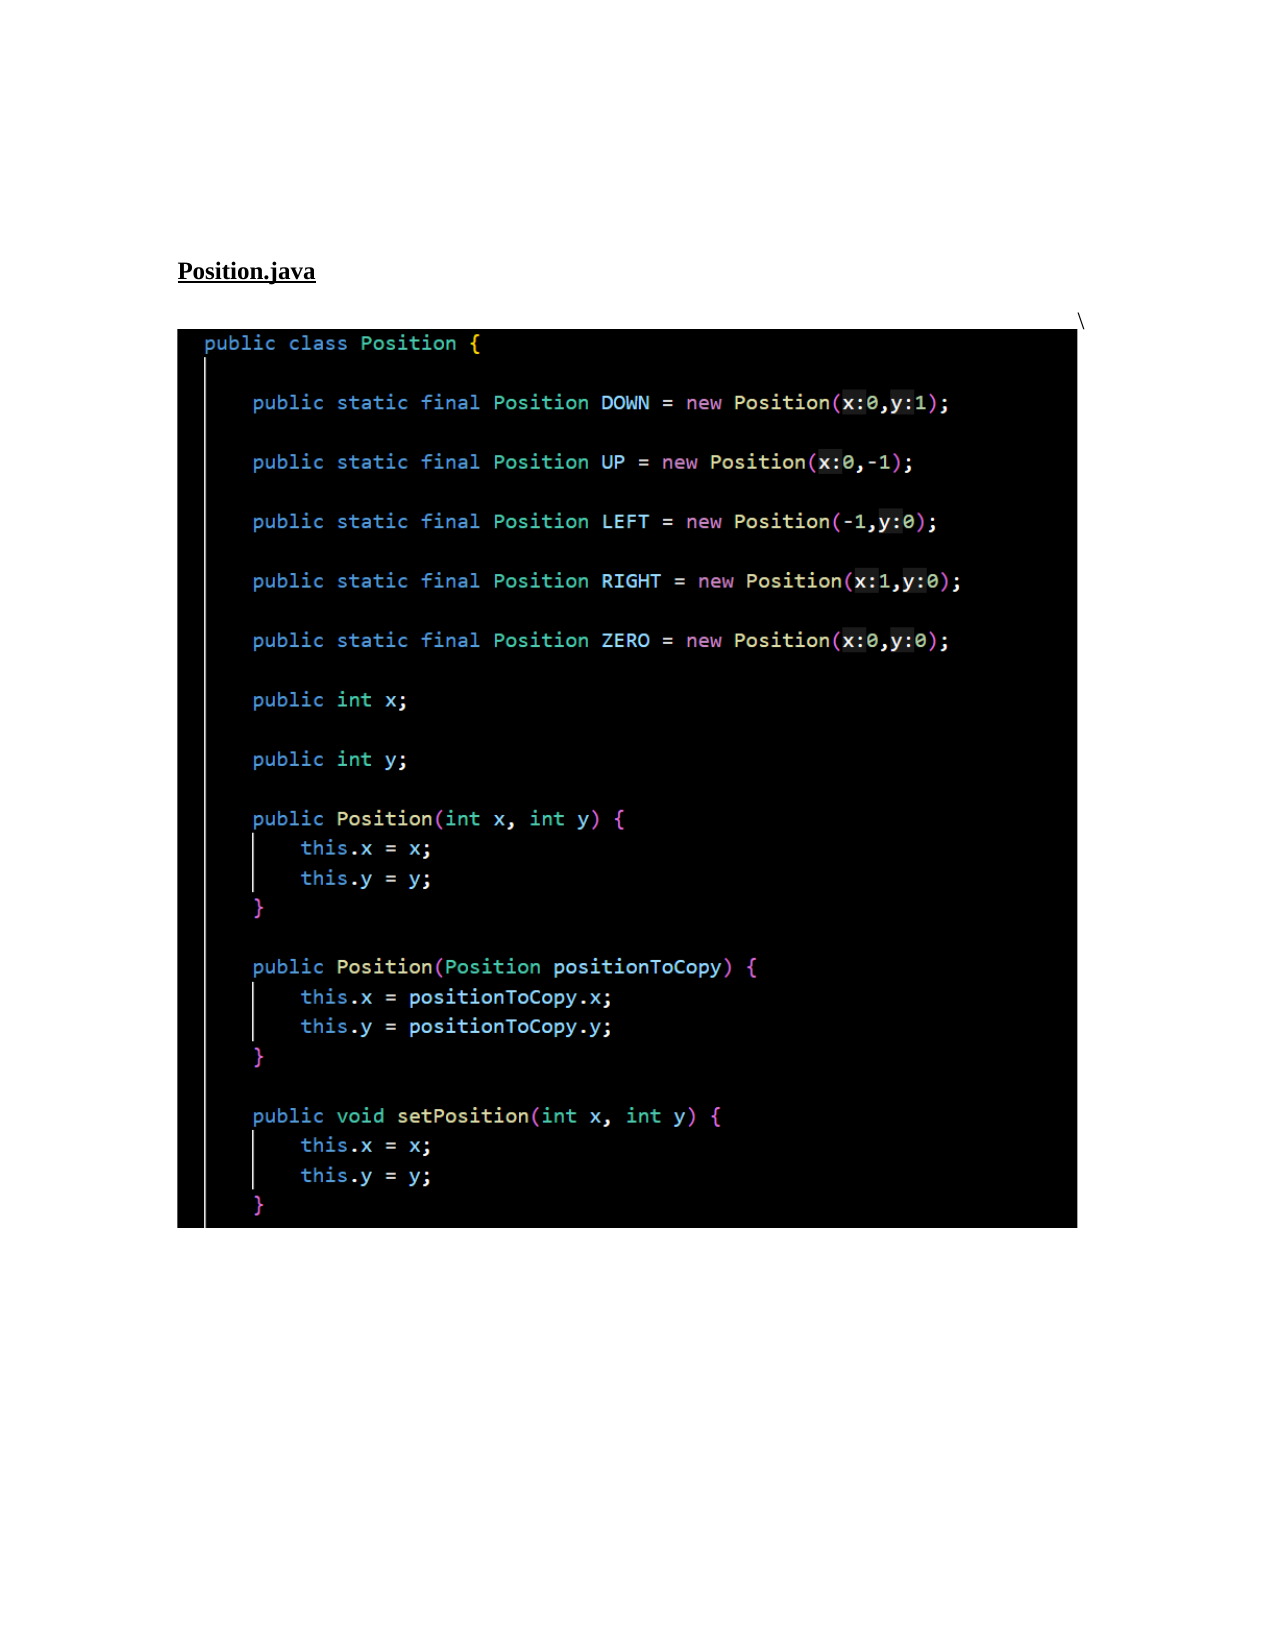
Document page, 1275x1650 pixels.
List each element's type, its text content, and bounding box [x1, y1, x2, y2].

text \ [177, 306, 1098, 1227]
text Position.java [177, 256, 1098, 285]
